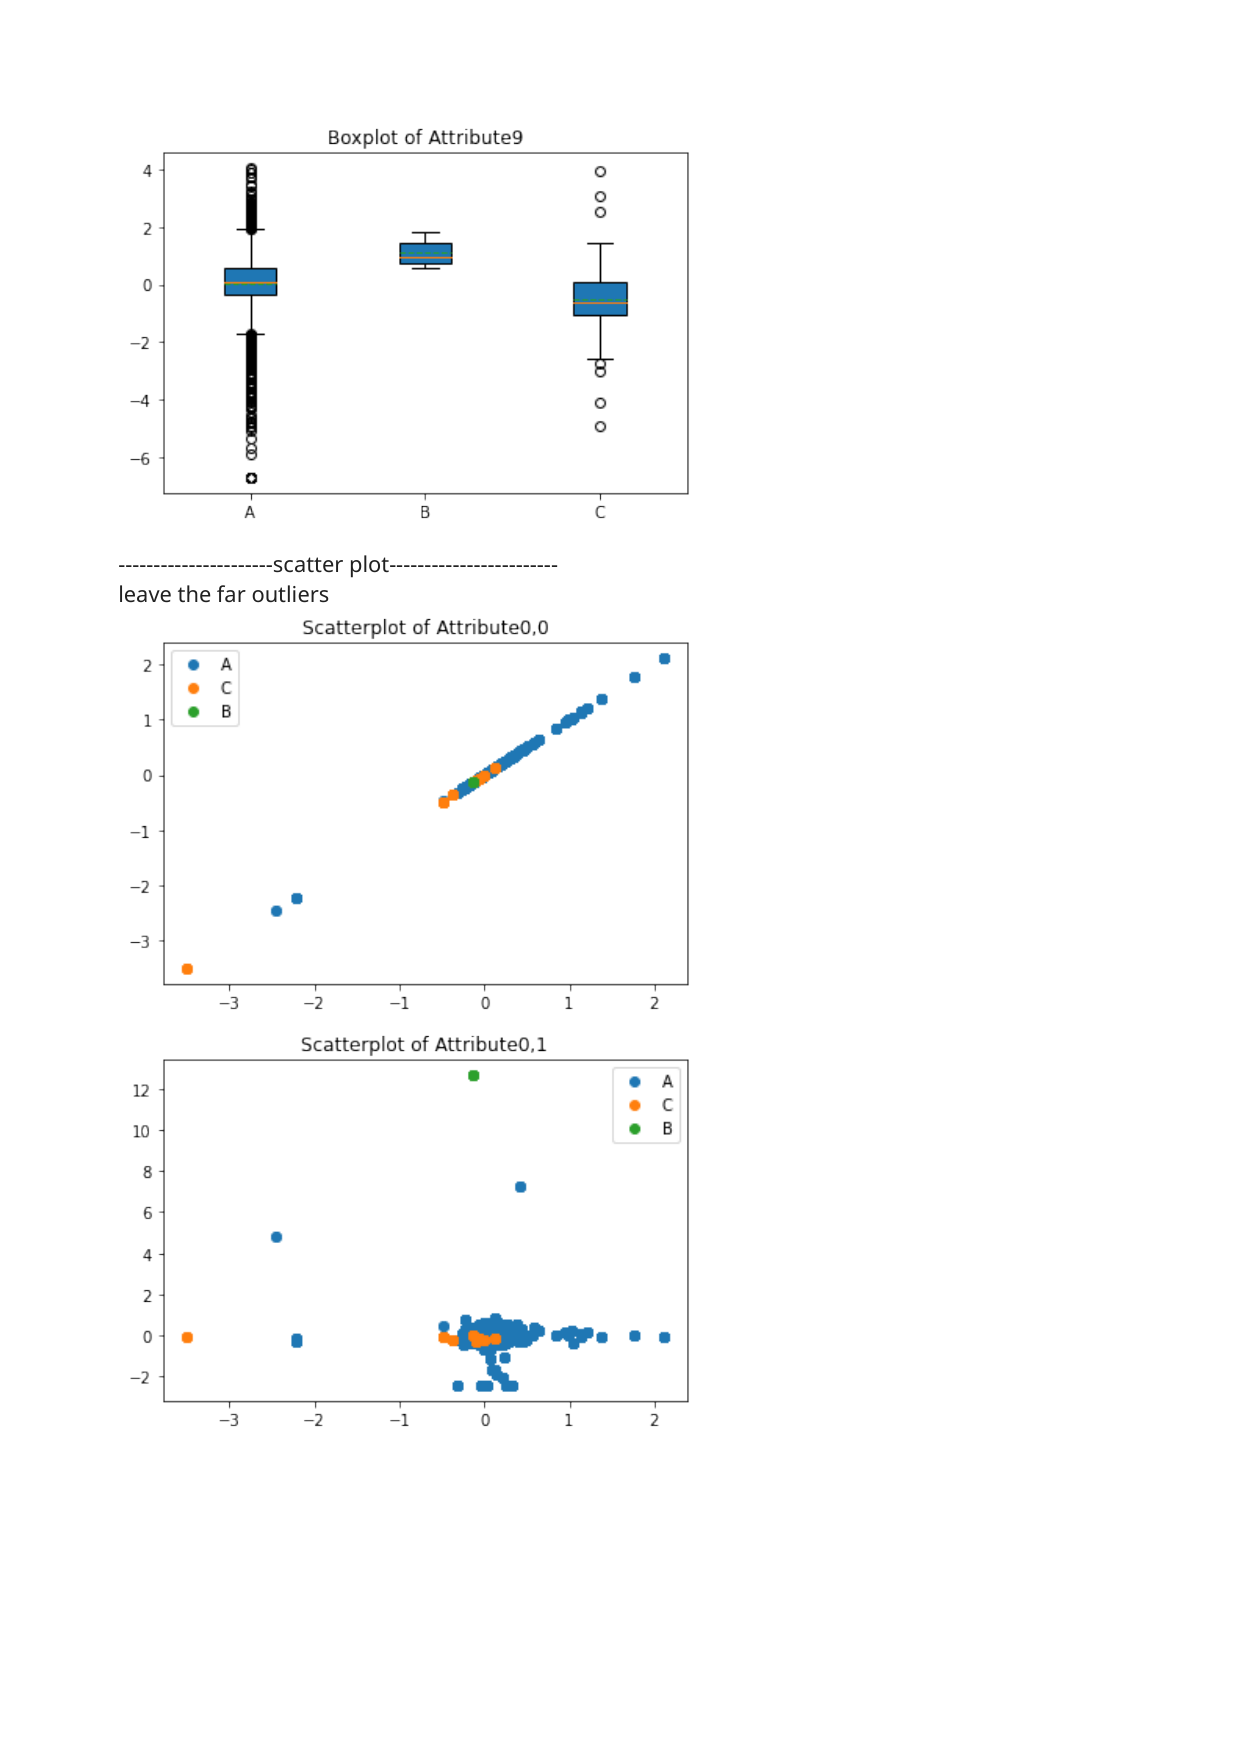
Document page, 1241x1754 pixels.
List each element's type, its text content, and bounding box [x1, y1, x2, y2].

picture [118, 1025, 697, 1439]
picture [118, 118, 697, 531]
text leave the far outliers [118, 579, 1122, 609]
text ----------------------scatter plot------------------------ [118, 549, 1122, 579]
picture [118, 609, 697, 1022]
